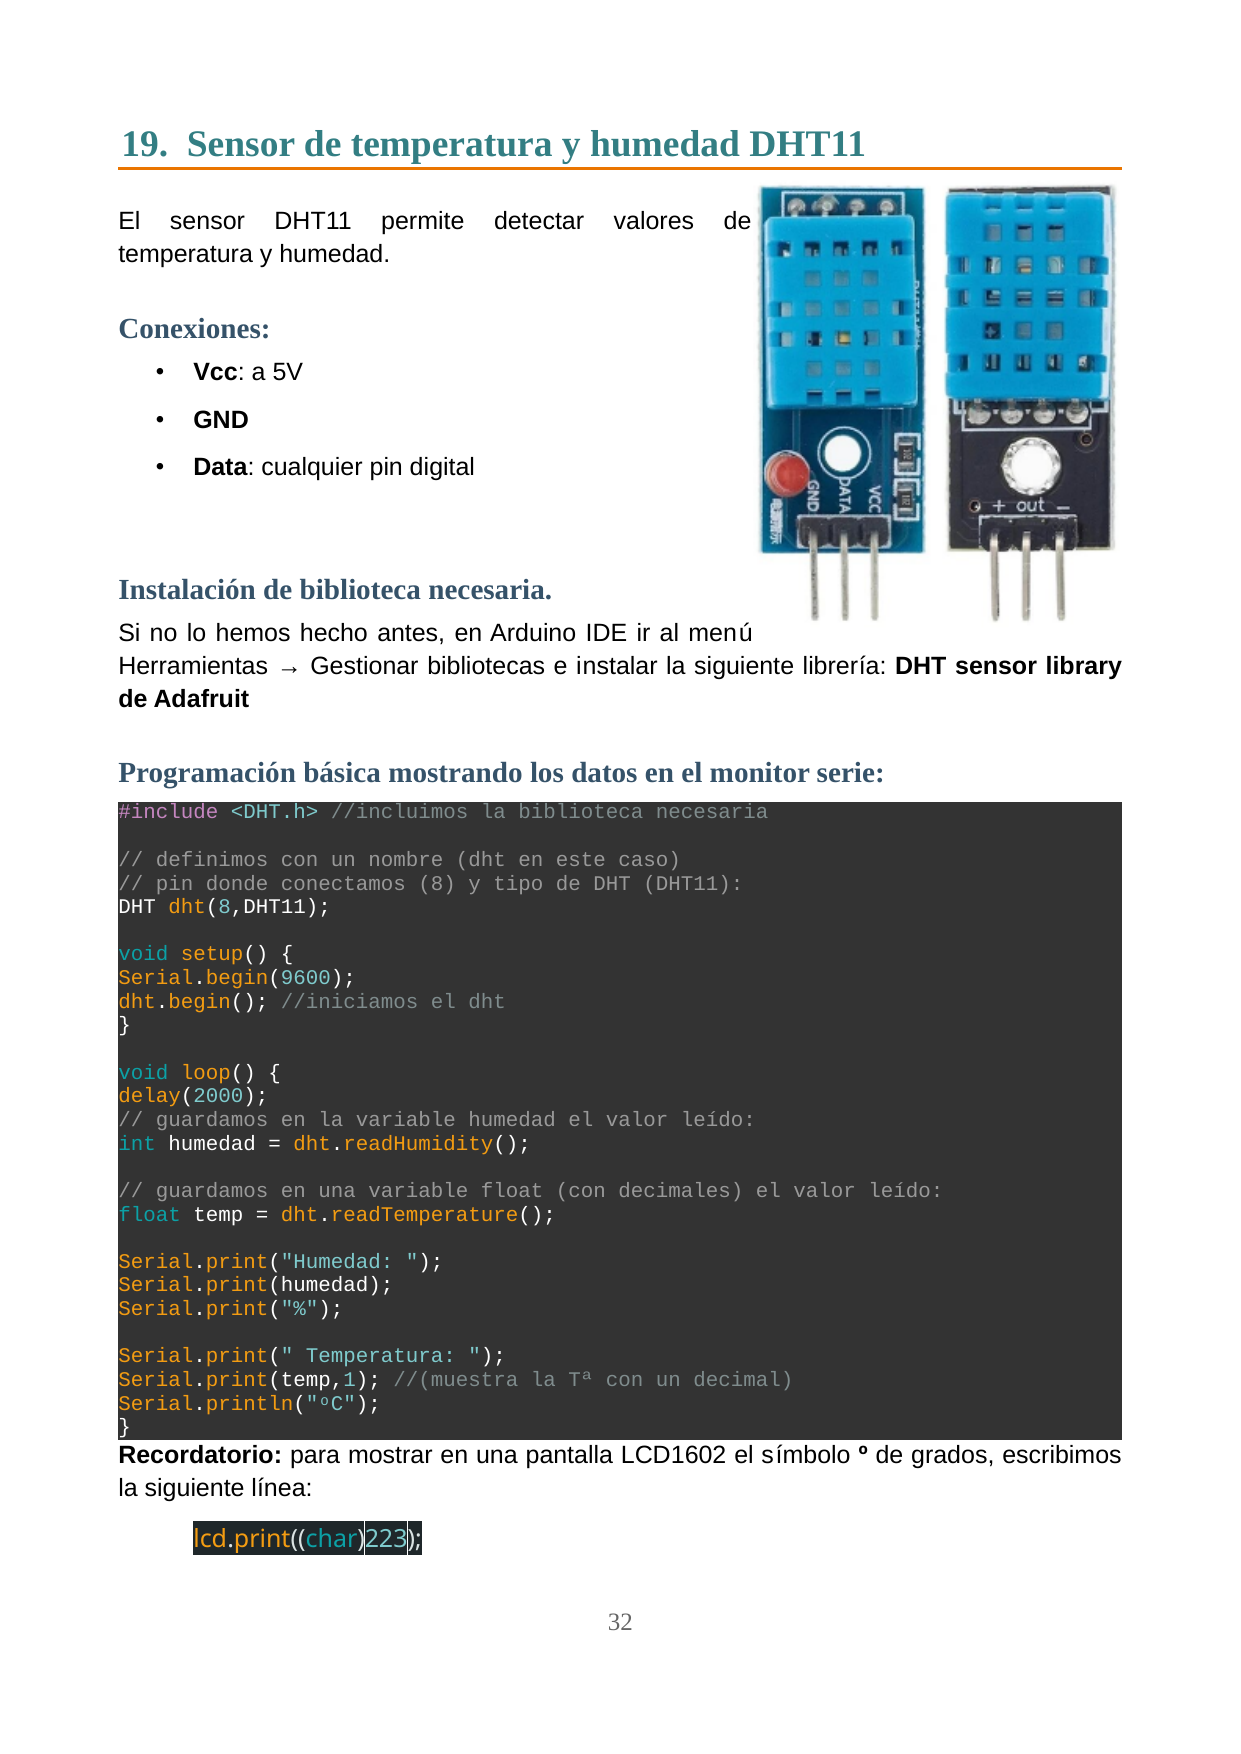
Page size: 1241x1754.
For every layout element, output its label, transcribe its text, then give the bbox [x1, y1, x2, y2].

list GND [156, 405, 752, 433]
text // guardamos en la variable humedad el valor leído: [118, 1109, 1122, 1133]
text void loop() { [118, 1062, 1122, 1085]
text Serial.println("ᵒC"); [118, 1393, 1122, 1416]
text Serial.print("%"); [118, 1298, 1122, 1322]
text dht.begin(); //iniciamos el dht [118, 991, 1122, 1014]
text Serial.print(humedad); [118, 1274, 1122, 1298]
text Serial.print(temp,1); //(muestra la Tª con un decimal) [118, 1369, 1122, 1393]
subtitle Instalación de biblioteca necesaria. [118, 572, 752, 605]
text Serial.print(" Temperatura: "); [118, 1345, 1122, 1369]
text int humedad = dht.readHumidity(); [118, 1133, 1122, 1156]
list Vcc: a 5V [156, 357, 752, 386]
text delay(2000); [118, 1085, 1122, 1109]
text Recordatorio: para mostrar en una pantalla LCD1602 el símbolo º de grados, escribimos la siguiente línea: [118, 1440, 1122, 1502]
text Serial.begin(9600); [118, 967, 1122, 991]
text #include <DHT.h> //incluimos la biblioteca necesaria [118, 802, 1122, 825]
text // definimos con un nombre (dht en este caso) [118, 849, 1122, 872]
list lcd.print((char)223); [156, 1521, 1122, 1555]
list Data: cualquier pin digital [156, 452, 752, 481]
text Serial.print("Humedad: "); [118, 1251, 1122, 1274]
text float temp = dht.readTemperature(); [118, 1203, 1122, 1227]
subtitle Conexiones: [118, 311, 752, 344]
text // guardamos en una variable float (con decimales) el valor leído: [118, 1180, 1122, 1203]
text } [118, 1416, 1122, 1440]
text void setup() { [118, 943, 1122, 967]
text Si no lo hemos hecho antes, en Arduino IDE ir al menú Herramientas → Gestionar bibliotecas e instalar la siguiente librería: DHT sensor library de Adafruit [118, 618, 1122, 713]
text El sensor DHT11 permite detectar valores de temperatura y humedad. [118, 206, 752, 268]
picture [752, 178, 1120, 635]
subtitle Sensor de temperatura y humedad DHT11 [118, 118, 1122, 167]
text // pin donde conectamos (8) y tipo de DHT (DHT11): [118, 872, 1122, 896]
subtitle Programación básica mostrando los datos en el monitor serie: [118, 756, 1122, 789]
text } [118, 1014, 1122, 1038]
text DHT dht(8,DHT11); [118, 896, 1122, 920]
